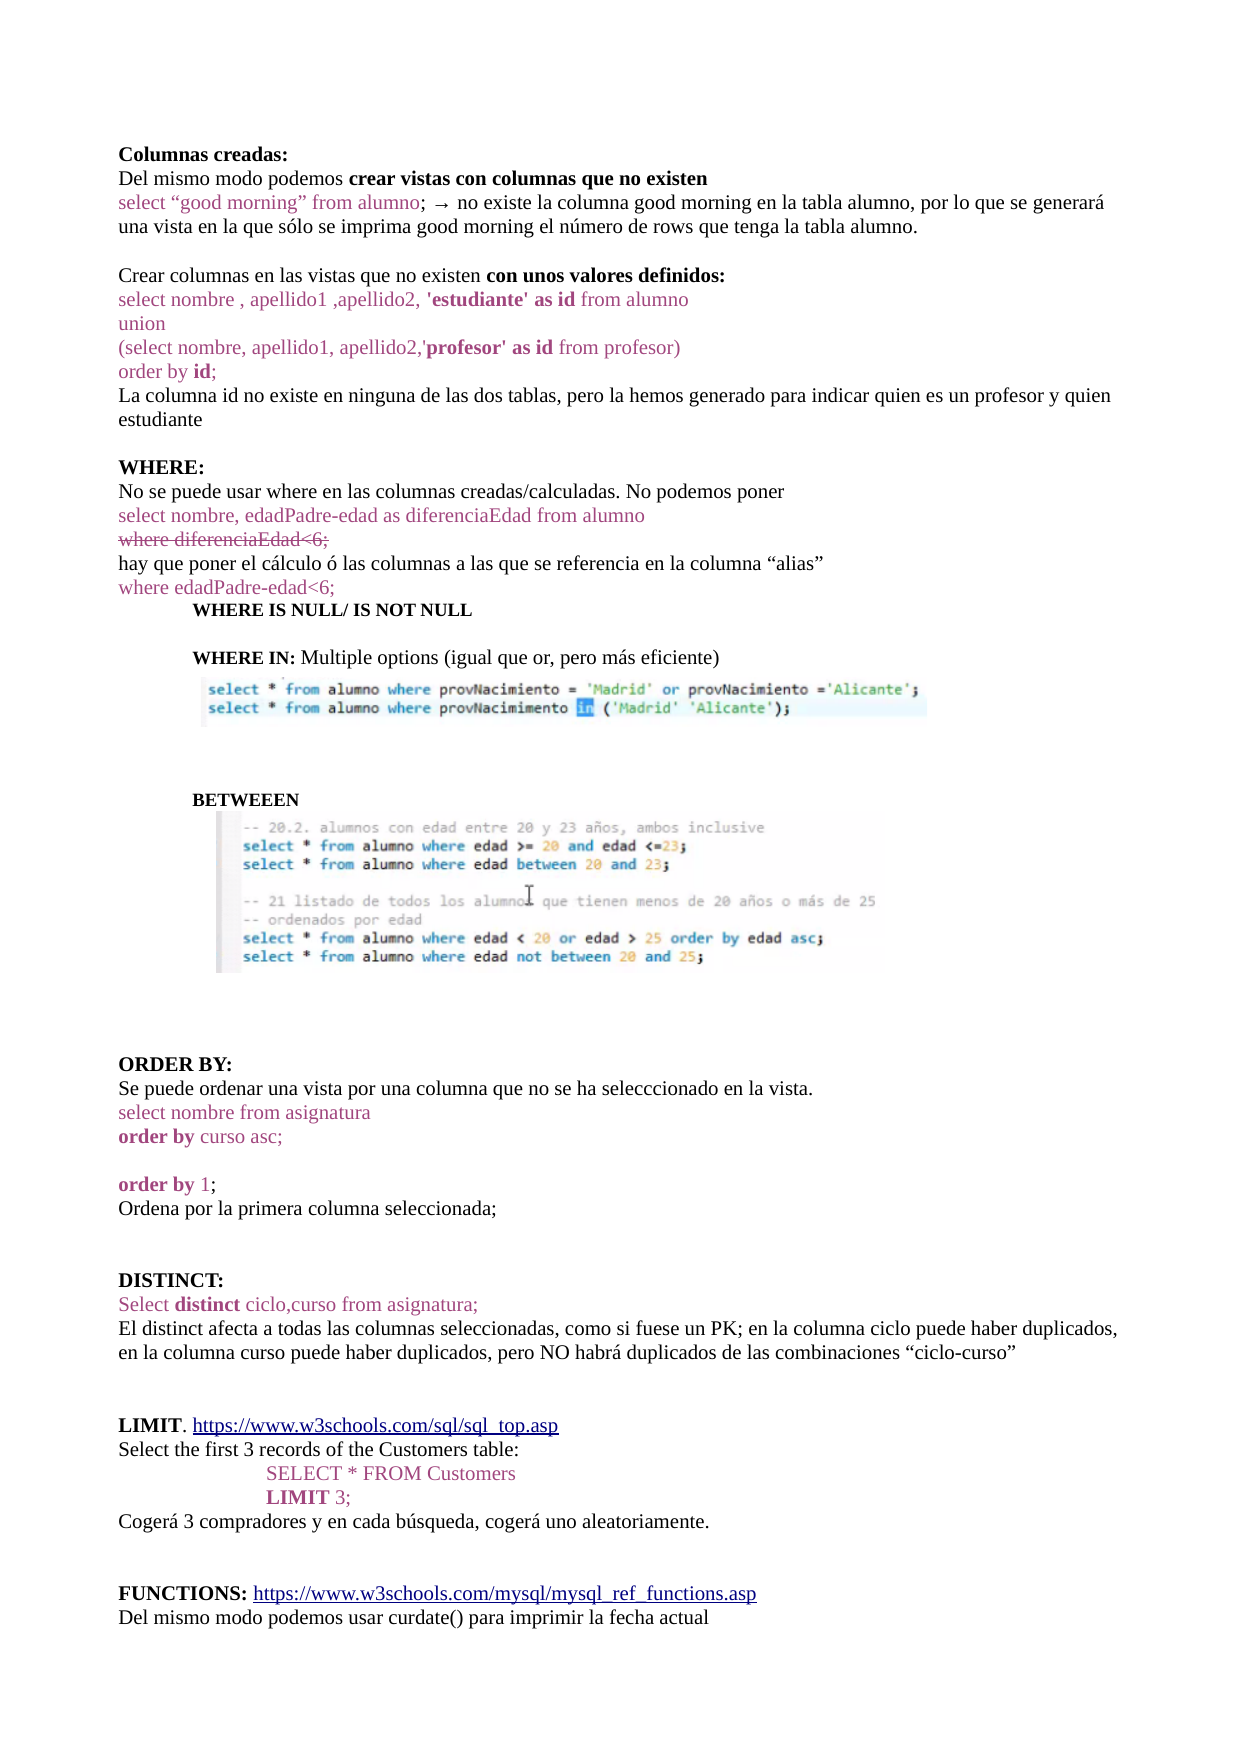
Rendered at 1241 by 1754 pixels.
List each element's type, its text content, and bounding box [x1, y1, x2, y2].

picture [216, 811, 885, 973]
text LIMIT. https://www.w3schools.com/sql/sql_top.asp [118, 1412, 1122, 1437]
text El distinct afecta a todas las columnas seleccionadas, como si fuese un PK; en la columna ciclo puede haber duplicados, en la columna curso puede haber duplicados, pero NO habrá duplicados de las combinaciones “ciclo-curso” [118, 1316, 1122, 1364]
text BETWEEEN [192, 789, 1122, 811]
text No se puede usar where en las columnas creadas/calculadas. No podemos poner [118, 479, 1122, 503]
text Columnas creadas: [118, 142, 1122, 166]
text SELECT * FROM Customers [266, 1461, 1122, 1485]
text select “good morning” from alumno; → no existe la columna good morning en la tabla alumno, por lo que se generará una vista en la que sólo se imprima good morning el número de rows que tenga la tabla alumno. [118, 190, 1122, 238]
text WHERE IS NULL/ IS NOT NULL [192, 599, 1122, 621]
text DISTINCT: [118, 1268, 1122, 1292]
text select nombre, edadPadre-edad as diferenciaEdad from alumno [118, 503, 1122, 527]
text Select the first 3 records of the Customers table: [118, 1437, 1122, 1461]
text Se puede ordenar una vista por una columna que no se ha selecccionado en la vista. [118, 1076, 1122, 1100]
text LIMIT 3; [266, 1485, 1122, 1509]
text order by 1; [118, 1172, 1122, 1196]
text select nombre , apellido1 ,apellido2, 'estudiante' as id from alumno union (select nombre, apellido1, apellido2,'profesor' as id from profesor) order by id; [118, 287, 1122, 383]
text select nombre from asignatura order by curso asc; [118, 1100, 1122, 1148]
text Del mismo modo podemos crear vistas con columnas que no existen [118, 166, 1122, 190]
text WHERE IN: Multiple options (igual que or, pero más eficiente) [192, 645, 1122, 669]
text Ordena por la primera columna seleccionada; [118, 1196, 1122, 1220]
text ORDER BY: [118, 1052, 1122, 1076]
text FUNCTIONS: https://www.w3schools.com/mysql/mysql_ref_functions.asp [118, 1581, 1122, 1605]
text Select distinct ciclo,curso from asignatura; [118, 1292, 1122, 1316]
text Del mismo modo podemos usar curdate() para imprimir la fecha actual [118, 1605, 1122, 1629]
text where edadPadre-edad<6; [118, 575, 1122, 599]
text hay que poner el cálculo ó las columnas a las que se referencia en la columna “alias” [118, 551, 1122, 575]
text Cogerá 3 compradores y en cada búsqueda, cogerá uno aleatoriamente. [118, 1509, 1122, 1533]
text Crear columnas en las vistas que no existen con unos valores definidos: [118, 262, 1122, 287]
text where diferenciaEdad<6; [118, 527, 1122, 551]
picture [200, 677, 928, 727]
text La columna id no existe en ninguna de las dos tablas, pero la hemos generado para indicar quien es un profesor y quien estudiante [118, 383, 1122, 431]
text WHERE: [118, 455, 1122, 479]
